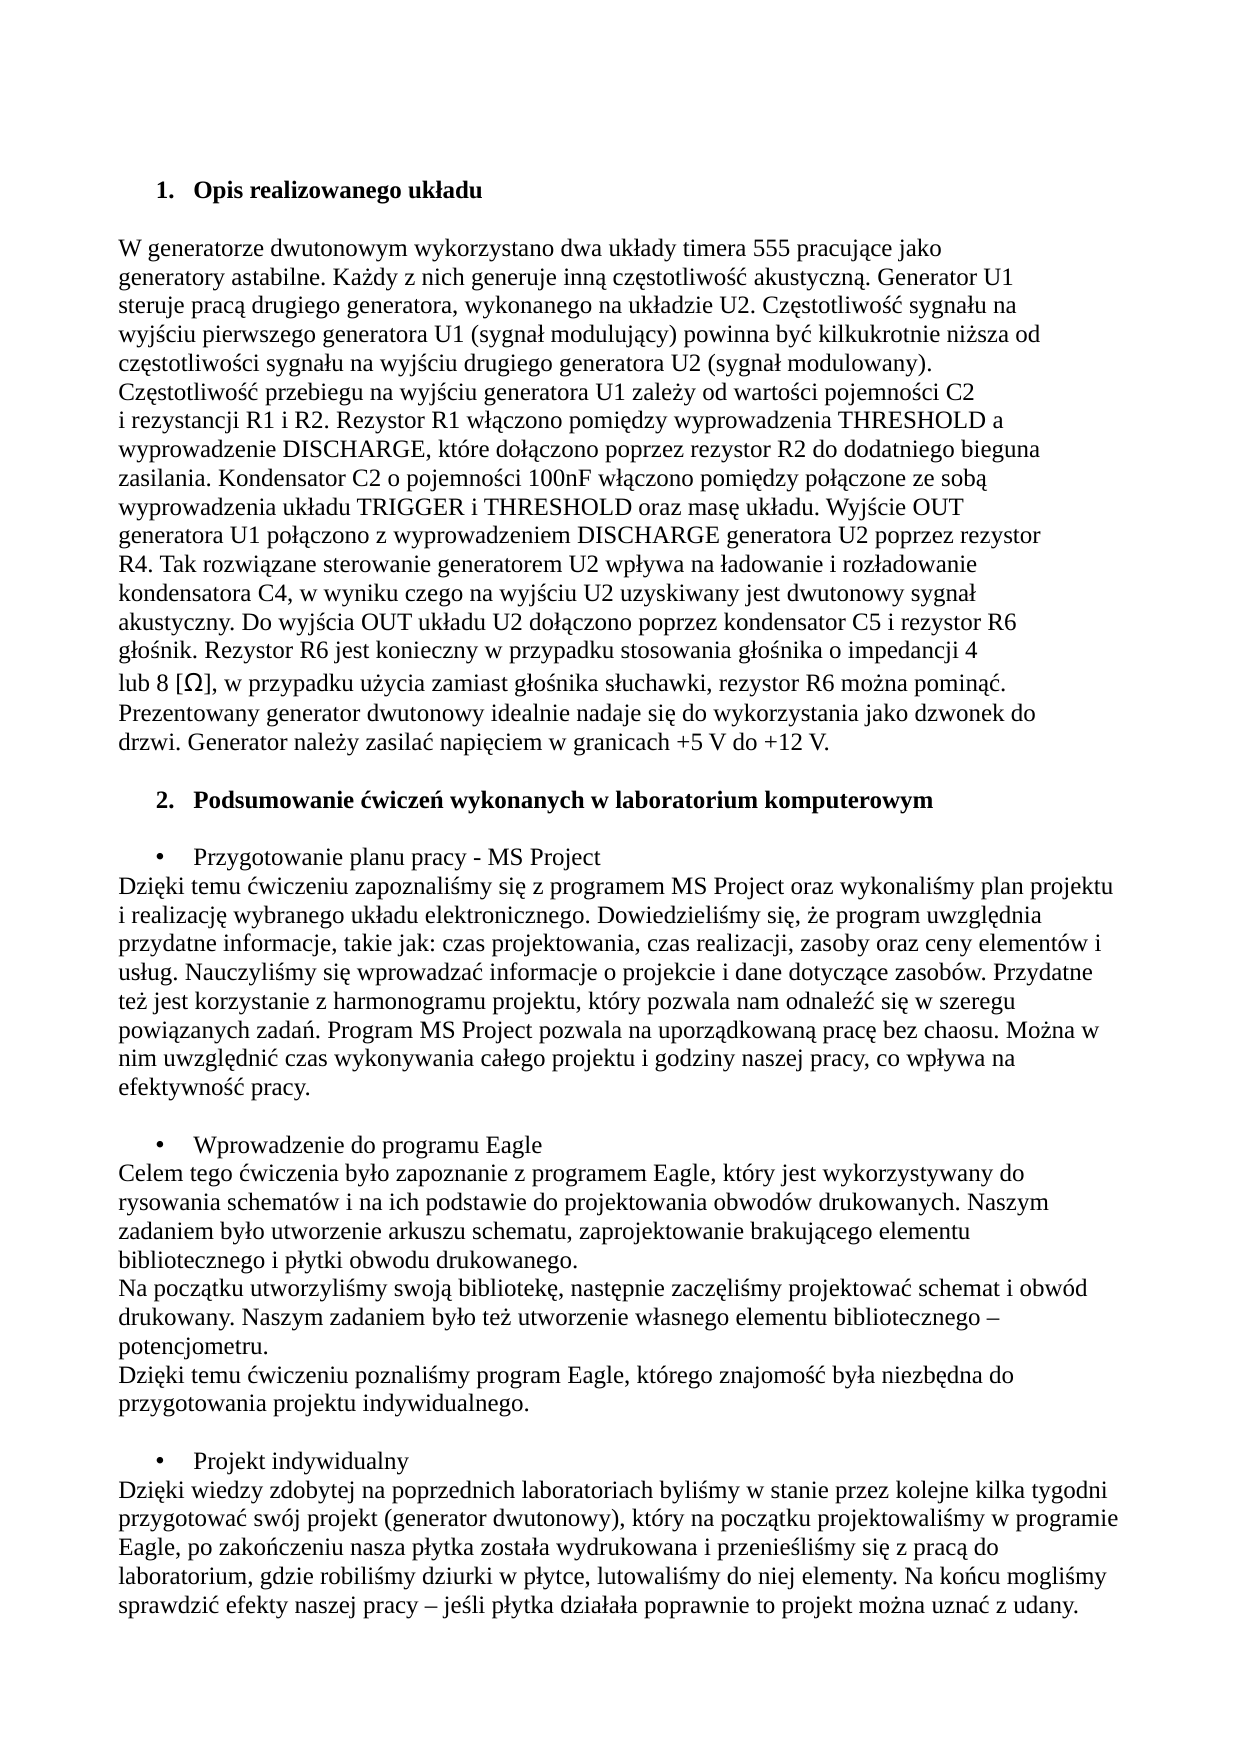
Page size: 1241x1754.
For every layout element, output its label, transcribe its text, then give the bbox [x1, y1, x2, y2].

text generatory astabilne. Każdy z nich generuje inną częstotliwość akustyczną. Generator U1 [118, 262, 1122, 291]
text Dzięki temu ćwiczeniu poznaliśmy program Eagle, którego znajomość była niezbędna do przygotowania projektu indywidualnego. [118, 1360, 1122, 1417]
list Opis realizowanego układu [156, 176, 1122, 204]
list Przygotowanie planu pracy - MS Project [156, 842, 1122, 871]
text i rezystancji R1 i R2. Rezystor R1 włączono pomiędzy wyprowadzenia THRESHOLD a [118, 406, 1122, 434]
text R4. Tak rozwiązane sterowanie generatorem U2 wpływa na ładowanie i rozładowanie [118, 549, 1122, 578]
text wyprowadzenia układu TRIGGER i THRESHOLD oraz masę układu. Wyjście OUT [118, 492, 1122, 521]
text Na początku utworzyliśmy swoją bibliotekę, następnie zaczęliśmy projektować schemat i obwód drukowany. Naszym zadaniem było też utworzenie własnego elementu bibliotecznego – potencjometru. [118, 1273, 1122, 1360]
text Prezentowany generator dwutonowy idealnie nadaje się do wykorzystania jako dzwonek do [118, 698, 1122, 727]
text Dzięki temu ćwiczeniu zapoznaliśmy się z programem MS Project oraz wykonaliśmy plan projektu i realizację wybranego układu elektronicznego. Dowiedzieliśmy się, że program uwzględnia przydatne informacje, takie jak: czas projektowania, czas realizacji, zasoby oraz ceny elementów i usług. Nauczyliśmy się wprowadzać informacje o projekcie i dane dotyczące zasobów. Przydatne też jest korzystanie z harmonogramu projektu, który pozwala nam odnaleźć się w szeregu powiązanych zadań. Program MS Project pozwala na uporządkowaną pracę bez chaosu. Można w nim uwzględnić czas wykonywania całego projektu i godziny naszej pracy, co wpływa na efektywność pracy. [118, 871, 1122, 1101]
text Celem tego ćwiczenia było zapoznanie z programem Eagle, który jest wykorzystywany do rysowania schematów i na ich podstawie do projektowania obwodów drukowanych. Naszym zadaniem było utworzenie arkuszu schematu, zaprojektowanie brakującego elementu bibliotecznego i płytki obwodu drukowanego. [118, 1158, 1122, 1273]
text W generatorze dwutonowym wykorzystano dwa układy timera 555 pracujące jako [118, 233, 1122, 262]
list Projekt indywidualny [156, 1446, 1122, 1475]
text zasilania. Kondensator C2 o pojemności 100nF włączono pomiędzy połączone ze sobą [118, 463, 1122, 492]
list Podsumowanie ćwiczeń wykonanych w laboratorium komputerowym [156, 785, 1122, 813]
text wyprowadzenie DISCHARGE, które dołączono poprzez rezystor R2 do dodatniego bieguna [118, 434, 1122, 463]
text głośnik. Rezystor R6 jest konieczny w przypadku stosowania głośnika o impedancji 4 [118, 636, 1122, 664]
text Dzięki wiedzy zdobytej na poprzednich laboratoriach byliśmy w stanie przez kolejne kilka tygodni przygotować swój projekt (generator dwutonowy), który na początku projektowaliśmy w programie Eagle, po zakończeniu nasza płytka została wydrukowana i przenieśliśmy się z pracą do laboratorium, gdzie robiliśmy dziurki w płytce, lutowaliśmy do niej elementy. Na końcu mogliśmy sprawdzić efekty naszej pracy – jeśli płytka działała poprawnie to projekt można uznać z udany. [118, 1475, 1122, 1618]
text częstotliwości sygnału na wyjściu drugiego generatora U2 (sygnał modulowany). [118, 348, 1122, 377]
list Wprowadzenie do programu Eagle [156, 1130, 1122, 1158]
text generatora U1 połączono z wyprowadzeniem DISCHARGE generatora U2 poprzez rezystor [118, 521, 1122, 549]
text steruje pracą drugiego generatora, wykonanego na układzie U2. Częstotliwość sygnału na [118, 291, 1122, 319]
text kondensatora C4, w wyniku czego na wyjściu U2 uzyskiwany jest dwutonowy sygnał [118, 578, 1122, 607]
text akustyczny. Do wyjścia OUT układu U2 dołączono poprzez kondensator C5 i rezystor R6 [118, 607, 1122, 636]
text wyjściu pierwszego generatora U1 (sygnał modulujący) powinna być kilkukrotnie niższa od [118, 319, 1122, 348]
text drzwi. Generator należy zasilać napięciem w granicach +5 V do +12 V. [118, 727, 1122, 756]
text Częstotliwość przebiegu na wyjściu generatora U1 zależy od wartości pojemności C2 [118, 377, 1122, 406]
text lub 8 [Ω], w przypadku użycia zamiast głośnika słuchawki, rezystor R6 można pominąć. [118, 664, 1122, 698]
